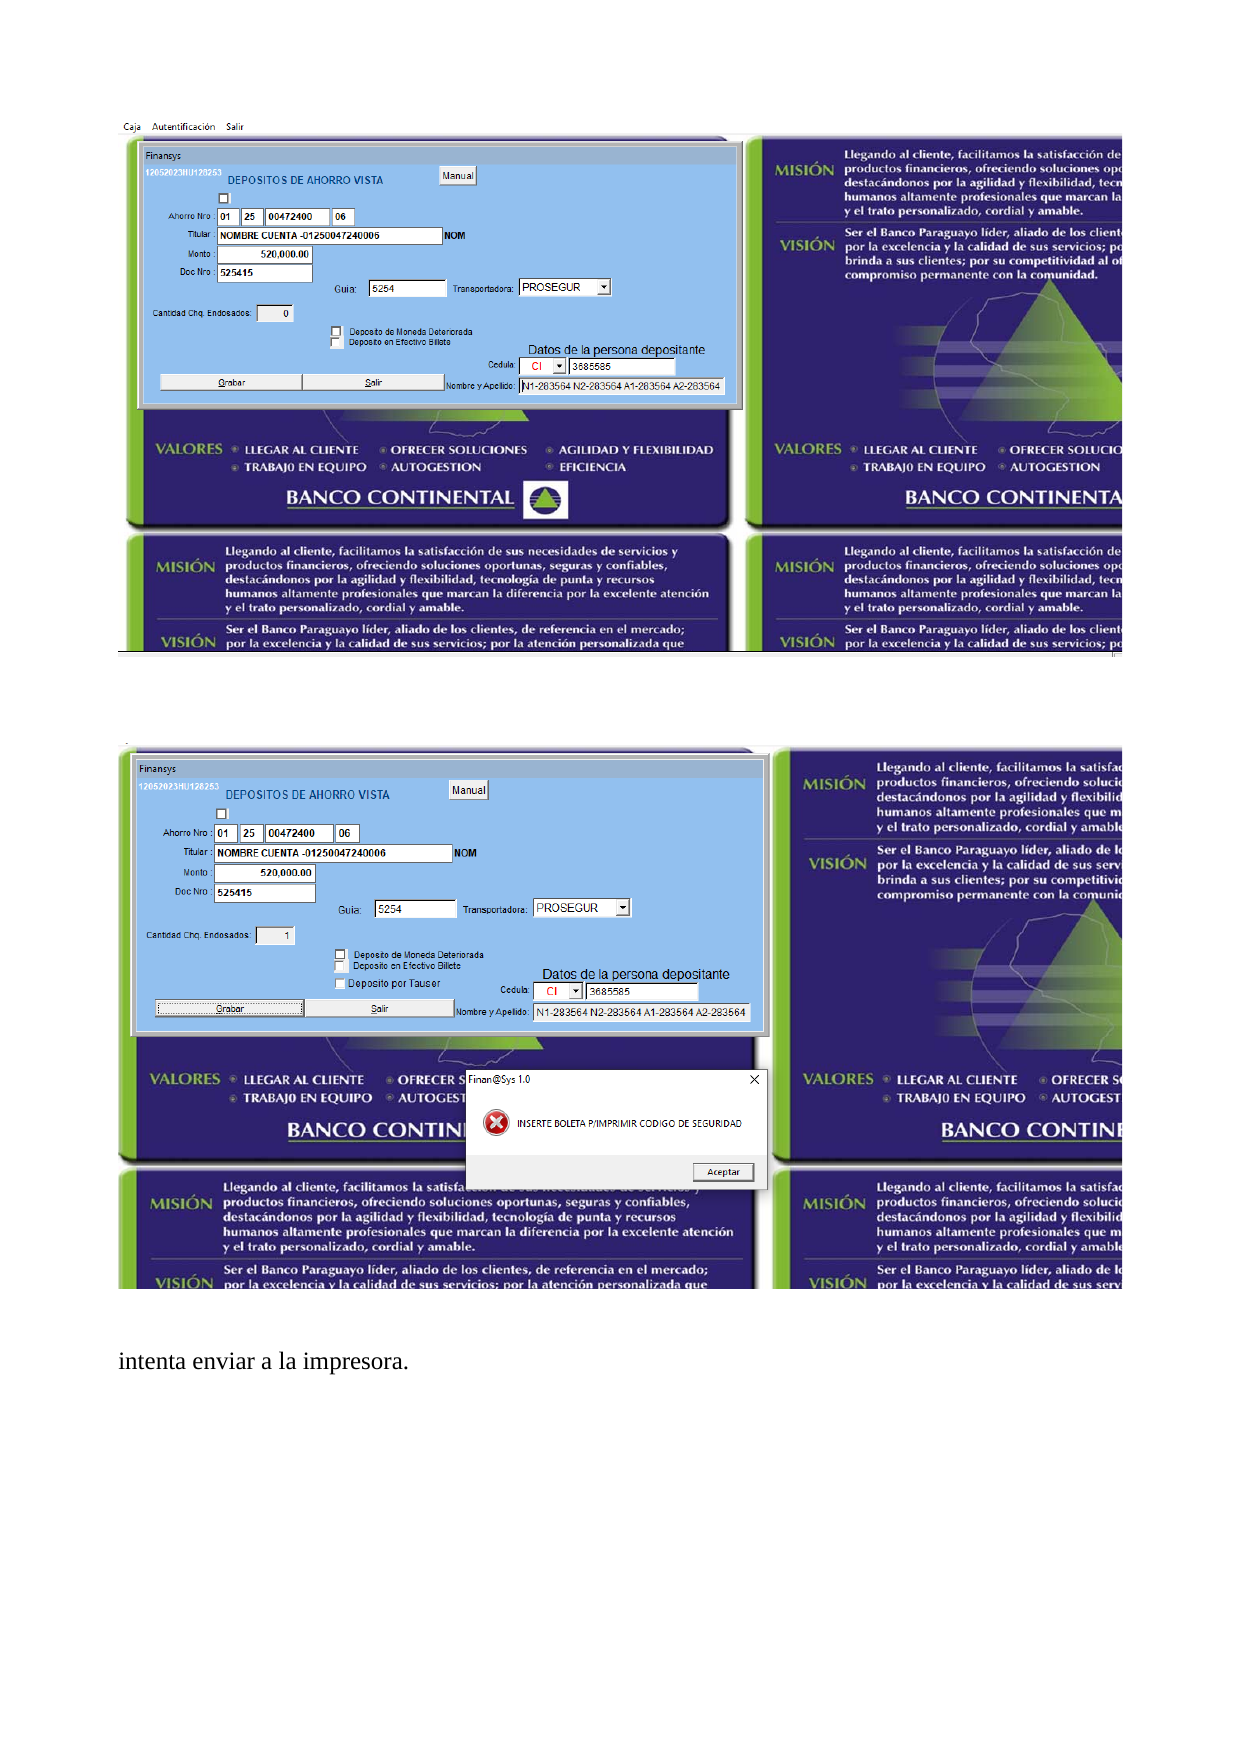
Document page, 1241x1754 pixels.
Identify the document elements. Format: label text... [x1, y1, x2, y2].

text intenta enviar a la impresora. [118, 1346, 1122, 1375]
picture [118, 118, 1123, 657]
picture [118, 743, 1123, 1289]
